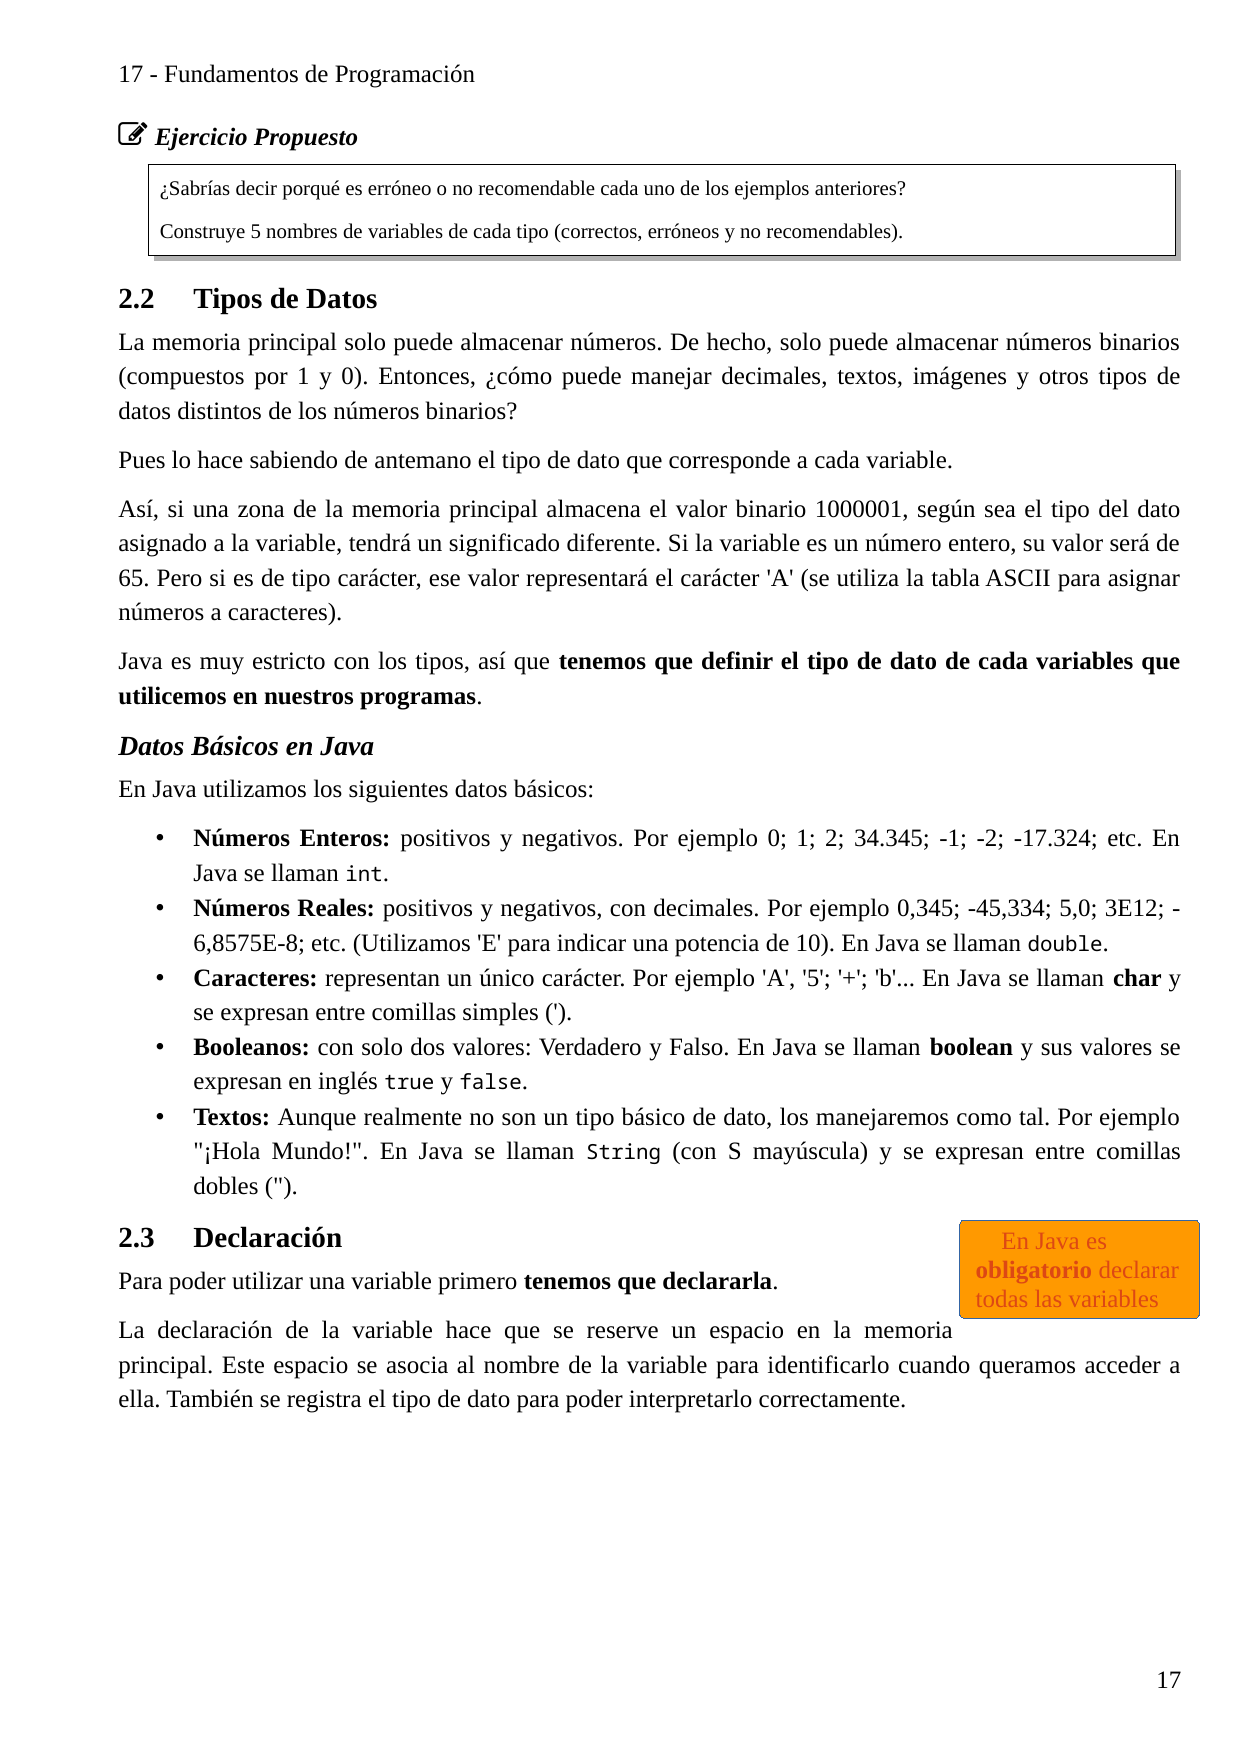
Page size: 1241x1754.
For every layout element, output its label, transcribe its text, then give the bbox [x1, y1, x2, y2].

text ¿Sabrías decir porqué es erróneo o no recomendable cada uno de los ejemplos anteriores? [149, 165, 1175, 200]
list Caracteres: representan un único carácter. Por ejemplo 'A', '5'; '+'; 'b'... En Java se llaman char y se expresan entre comillas simples ('). [156, 963, 1181, 1026]
subtitle Declaración [118, 1220, 961, 1254]
subtitle Tipos de Datos [118, 281, 1181, 314]
text Pues lo hace sabiendo de antemano el tipo de dato que corresponde a cada variable. [118, 445, 1181, 473]
subtitle Datos Básicos en Java [118, 730, 1181, 762]
list Números Enteros: positivos y negativos. Por ejemplo 0; 1; 2; 34.345; -1; -2; -17.324; etc. En Java se llaman int. [156, 823, 1181, 887]
text Construye 5 nombres de variables de cada tipo (correctos, erróneos y no recomendables). [149, 208, 1175, 255]
text Java es muy estricto con los tipos, así que tenemos que definir el tipo de dato de cada variables que utilicemos en nuestros programas. [118, 646, 1181, 709]
text La memoria principal solo puede almacenar números. De hecho, solo puede almacenar números binarios (compuestos por 1 y 0). Entonces, ¿cómo puede manejar decimales, textos, imágenes y otros tipos de datos distintos de los números binarios? [118, 327, 1181, 424]
text Para poder utilizar una variable primero tenemos que declararla. [118, 1266, 959, 1295]
list Booleanos: con solo dos valores: Verdadero y Falso. En Java se llaman boolean y sus valores se expresan en inglés true y false. [156, 1032, 1181, 1096]
text Así, si una zona de la memoria principal almacena el valor binario 1000001, según sea el tipo del dato asignado a la variable, tendrá un significado diferente. Si la variable es un número entero, su valor será de 65. Pero si es de tipo carácter, ese valor representará el carácter 'A' (se utiliza la tabla ASCII para asignar números a caracteres). [118, 494, 1181, 626]
list Números Reales: positivos y negativos, con decimales. Por ejemplo 0,345; -45,334; 5,0; 3E12; -6,8575E-8; etc. (Utilizamos 'E' para indicar una potencia de 10). En Java se llaman double. [156, 893, 1181, 957]
text La declaración de la variable hace que se reserve un espacio en la memoria principal. Este espacio se asocia al nombre de la variable para identificarlo cuando queramos acceder a ella. También se registra el tipo de dato para poder interpretarlo correctamente. [118, 1316, 1181, 1413]
list Textos: Aunque realmente no son un tipo básico de dato, los manejaremos como tal. Por ejemplo "¡Hola Mundo!". En Java se llaman String (con S mayúscula) y se expresan entre comillas dobles ("). [156, 1102, 1181, 1200]
text  Ejercicio Propuesto [118, 118, 1181, 152]
text En Java utilizamos los siguientes datos básicos: [118, 774, 1181, 803]
